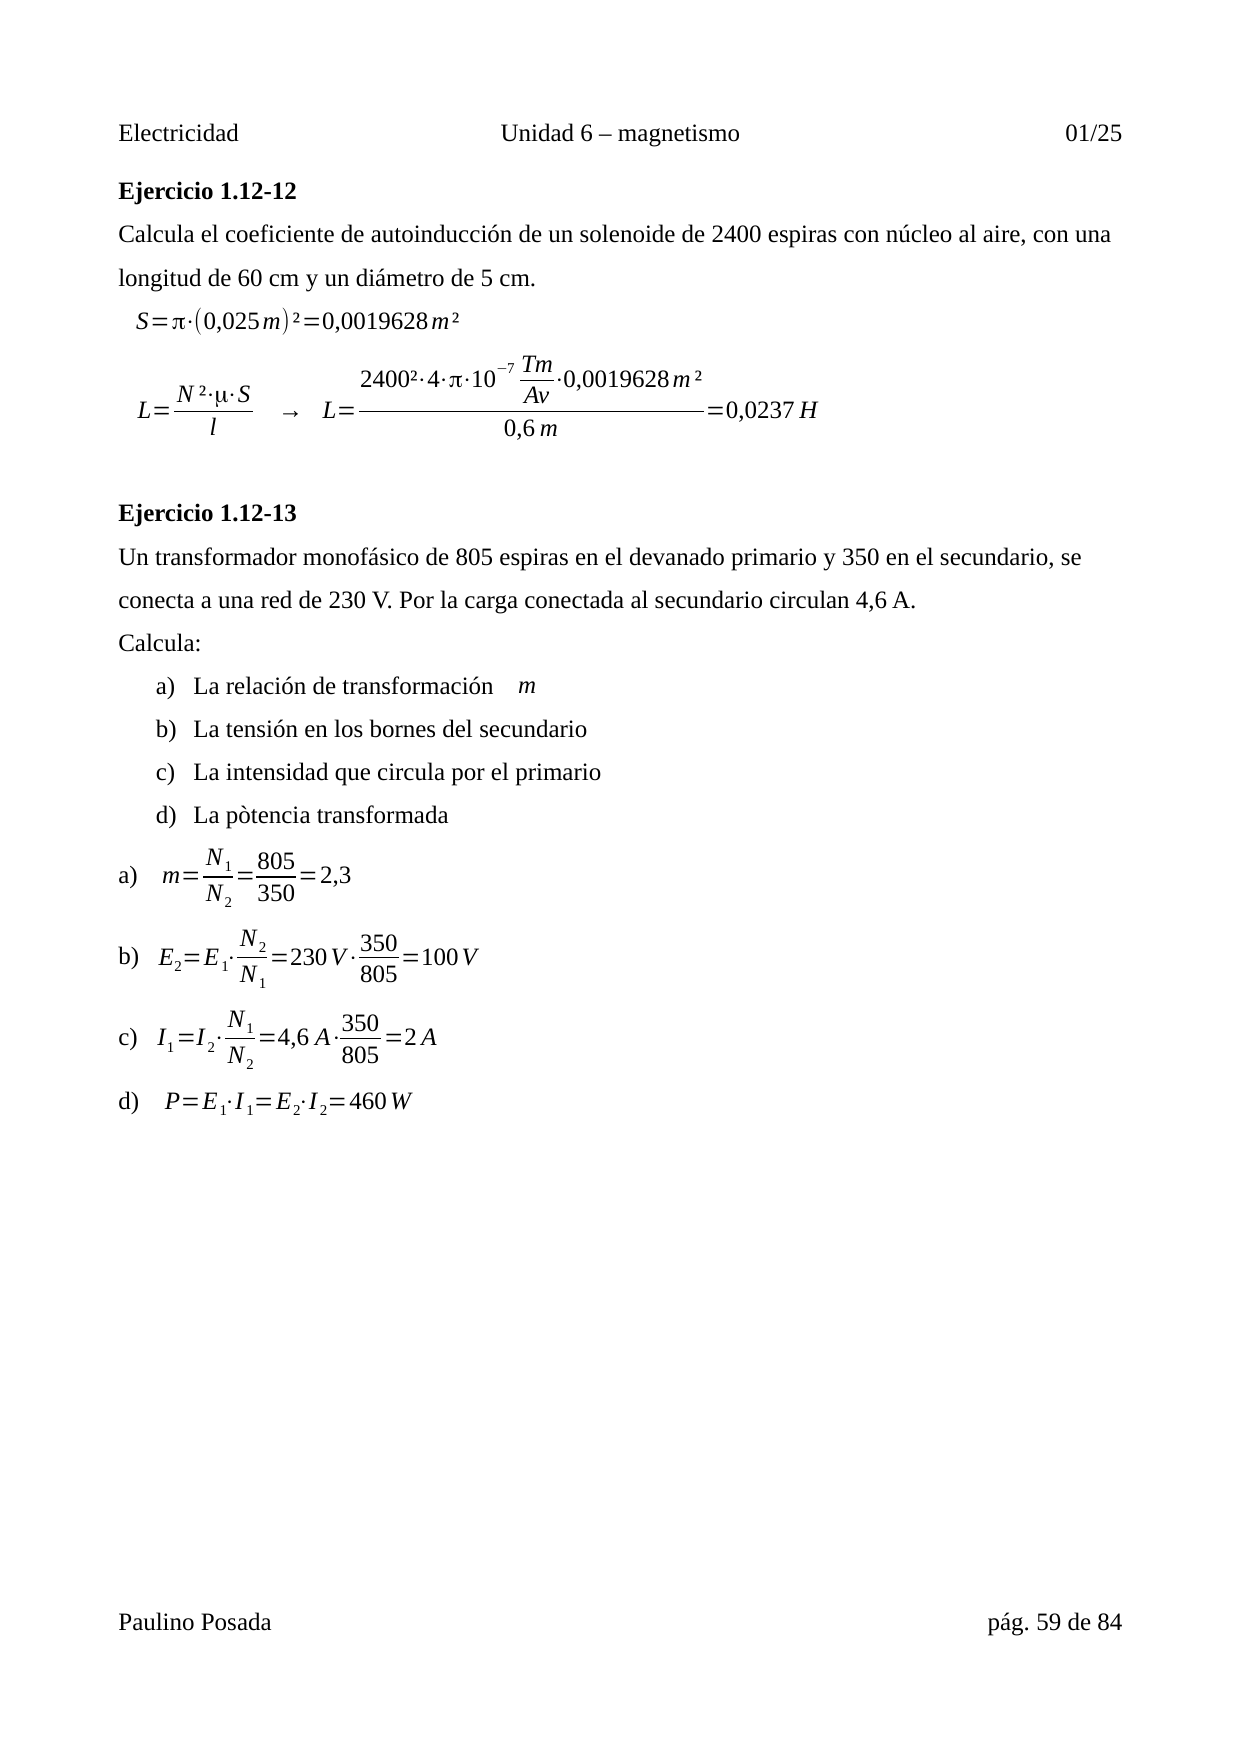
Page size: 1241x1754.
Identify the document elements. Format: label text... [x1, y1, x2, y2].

list La intensidad que circula por el primario [156, 757, 1122, 786]
text b) [118, 924, 1122, 991]
text a) [118, 843, 1122, 910]
list La relación de transformación [156, 671, 1122, 700]
list La pòtencia transformada [156, 800, 1122, 829]
list La tensión en los bornes del secundario [156, 714, 1122, 743]
text Ejercicio 1.12-12 [118, 176, 1122, 205]
text Calcula el coeficiente de autoinducción de un solenoide de 2400 espiras con núcleo al aire, con una longitud de 60 cm y un diámetro de 5 cm. [118, 219, 1122, 291]
text Un transformador monofásico de 805 espiras en el devanado primario y 350 en el secundario, se conecta a una red de 230 V. Por la carga conectada al secundario circulan 4,6 A. [118, 542, 1122, 613]
text c) [118, 1005, 1122, 1072]
text → [118, 350, 1122, 441]
text Ejercicio 1.12-13 [118, 498, 1122, 527]
text d) [118, 1086, 1122, 1119]
text Calcula: [118, 628, 1122, 657]
